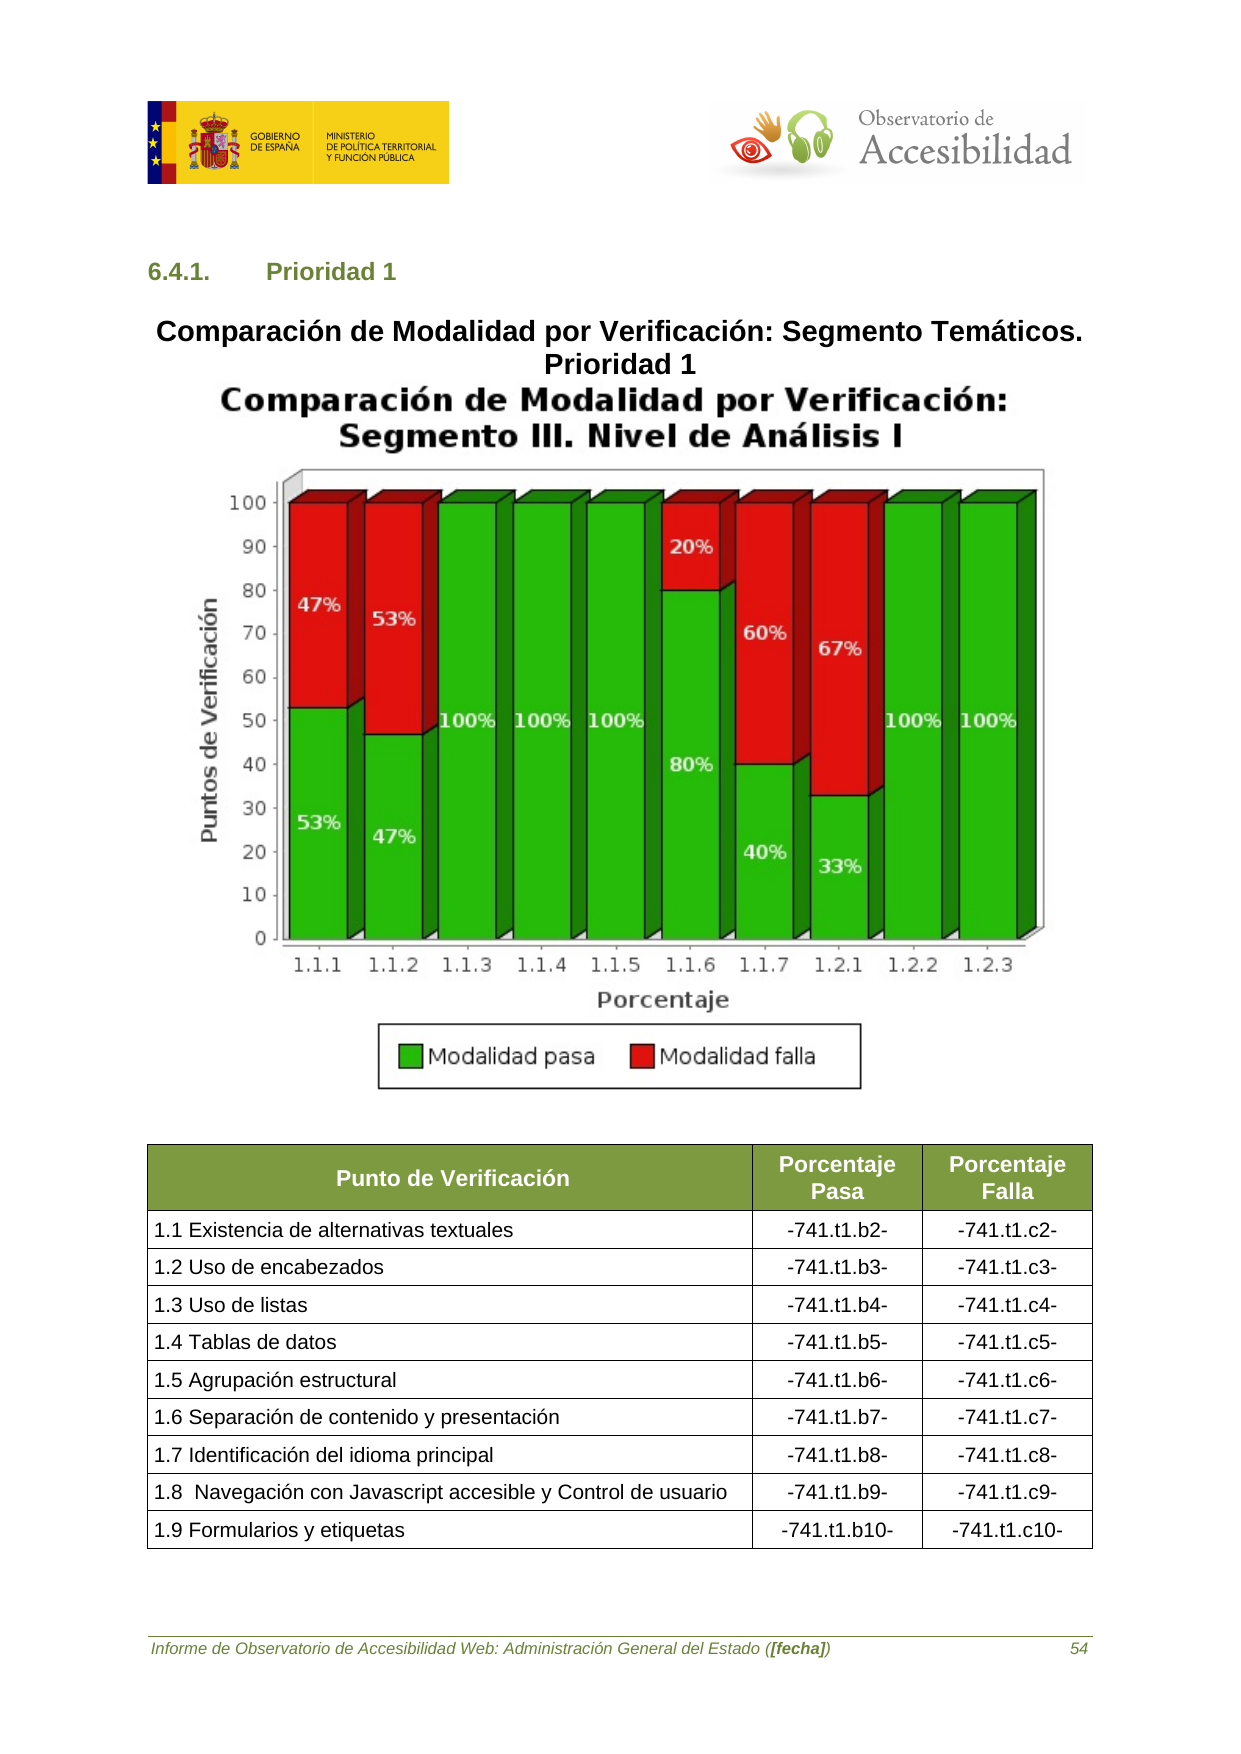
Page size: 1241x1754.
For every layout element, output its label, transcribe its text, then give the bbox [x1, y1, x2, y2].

table_header Porcentaje Pasa [753, 1145, 922, 1210]
table_cell -741.t1.b2- [753, 1211, 922, 1248]
table_cell -741.t1.c5- [923, 1324, 1092, 1360]
table_cell -741.t1.b6- [753, 1361, 922, 1398]
table_header Punto de Verificación [148, 1145, 752, 1210]
subtitle Prioridad 1 [148, 257, 1092, 286]
table_cell -741.t1.c8- [923, 1436, 1092, 1473]
table_cell -741.t1.c9- [923, 1474, 1092, 1510]
text Comparación de Modalidad por Verificación: Segmento Temáticos. Prioridad 1 [148, 314, 1092, 381]
table_cell 1.1 Existencia de alternativas textuales [148, 1211, 752, 1248]
table_cell 1.9 Formularios y etiquetas [148, 1511, 752, 1548]
table_cell 1.6 Separación de contenido y presentación [148, 1399, 752, 1435]
table_cell 1.5 Agrupación estructural [148, 1361, 752, 1398]
table_header Porcentaje Falla [923, 1145, 1092, 1210]
picture [147, 101, 450, 184]
table_cell 1.4 Tablas de datos [148, 1324, 752, 1360]
table_cell -741.t1.c2- [923, 1211, 1092, 1248]
picture [710, 101, 1086, 184]
table_cell 1.8 Navegación con Javascript accesible y Control de usuario [148, 1474, 752, 1510]
table_cell -741.t1.c6- [923, 1361, 1092, 1398]
table_cell -741.t1.b5- [753, 1324, 922, 1360]
table_cell -741.t1.b7- [753, 1399, 922, 1435]
table_cell -741.t1.b3- [753, 1249, 922, 1285]
table_cell -741.t1.b9- [753, 1474, 922, 1510]
table_cell -741.t1.c3- [923, 1249, 1092, 1285]
table_cell 1.2 Uso de encabezados [148, 1249, 752, 1285]
table_cell 1.7 Identificación del idioma principal [148, 1436, 752, 1473]
table_cell -741.t1.c4- [923, 1286, 1092, 1323]
table_cell -741.t1.b8- [753, 1436, 922, 1473]
table_cell -741.t1.b10- [753, 1511, 922, 1548]
table_cell -741.t1.c7- [923, 1399, 1092, 1435]
table_cell 1.3 Uso de listas [148, 1286, 752, 1323]
table_cell -741.t1.c10- [923, 1511, 1092, 1548]
picture [178, 380, 1062, 1091]
table_cell -741.t1.b4- [753, 1286, 922, 1323]
